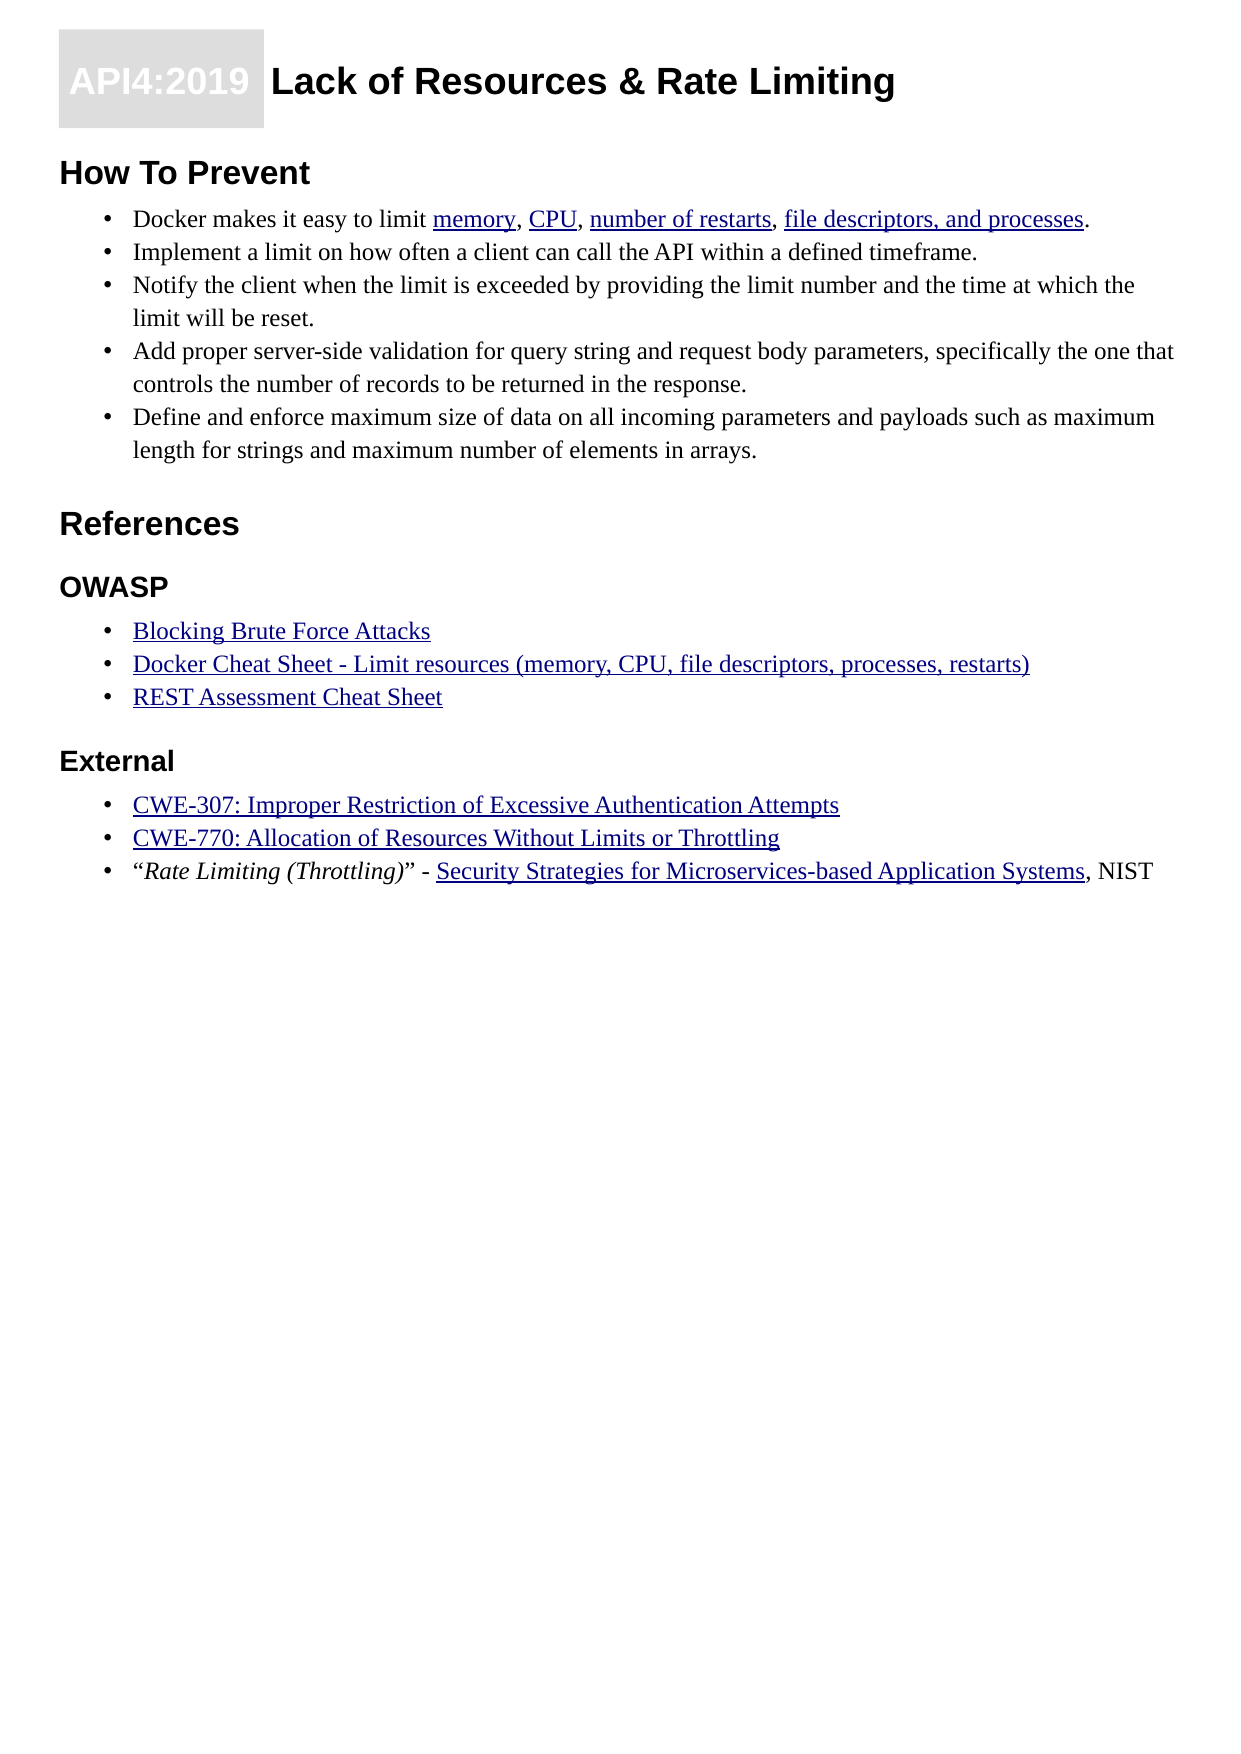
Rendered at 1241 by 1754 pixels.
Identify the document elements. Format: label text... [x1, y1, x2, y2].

subtitle External [59, 744, 1181, 778]
subtitle OWASP [59, 569, 1181, 603]
list Implement a limit on how often a client can call the API within a defined timeframe. [103, 237, 1181, 266]
list CWE-770: Allocation of Resources Without Limits or Throttling [103, 823, 1181, 852]
list “Rate Limiting (Throttling)” - Security Strategies for Microservices-based Application Systems, NIST [103, 856, 1181, 885]
subtitle How To Prevent [59, 153, 1181, 192]
list REST Assessment Cheat Sheet [103, 682, 1181, 711]
list Define and enforce maximum size of data on all incoming parameters and payloads such as maximum length for strings and maximum number of elements in arrays. [103, 402, 1181, 464]
subtitle References [59, 504, 1181, 542]
list CWE-307: Improper Restriction of Excessive Authentication Attempts [103, 790, 1181, 819]
list Add proper server-side validation for query string and request body parameters, specifically the one that controls the number of records to be returned in the response. [103, 336, 1181, 398]
list Docker makes it easy to limit memory, CPU, number of restarts, file descriptors, and processes. [103, 204, 1181, 233]
list Docker Cheat Sheet - Limit resources (memory, CPU, file descriptors, processes, restarts) [103, 649, 1181, 677]
list Notify the client when the limit is exceeded by providing the limit number and the time at which the limit will be reset. [103, 270, 1181, 332]
list Blocking Brute Force Attacks [103, 616, 1181, 644]
